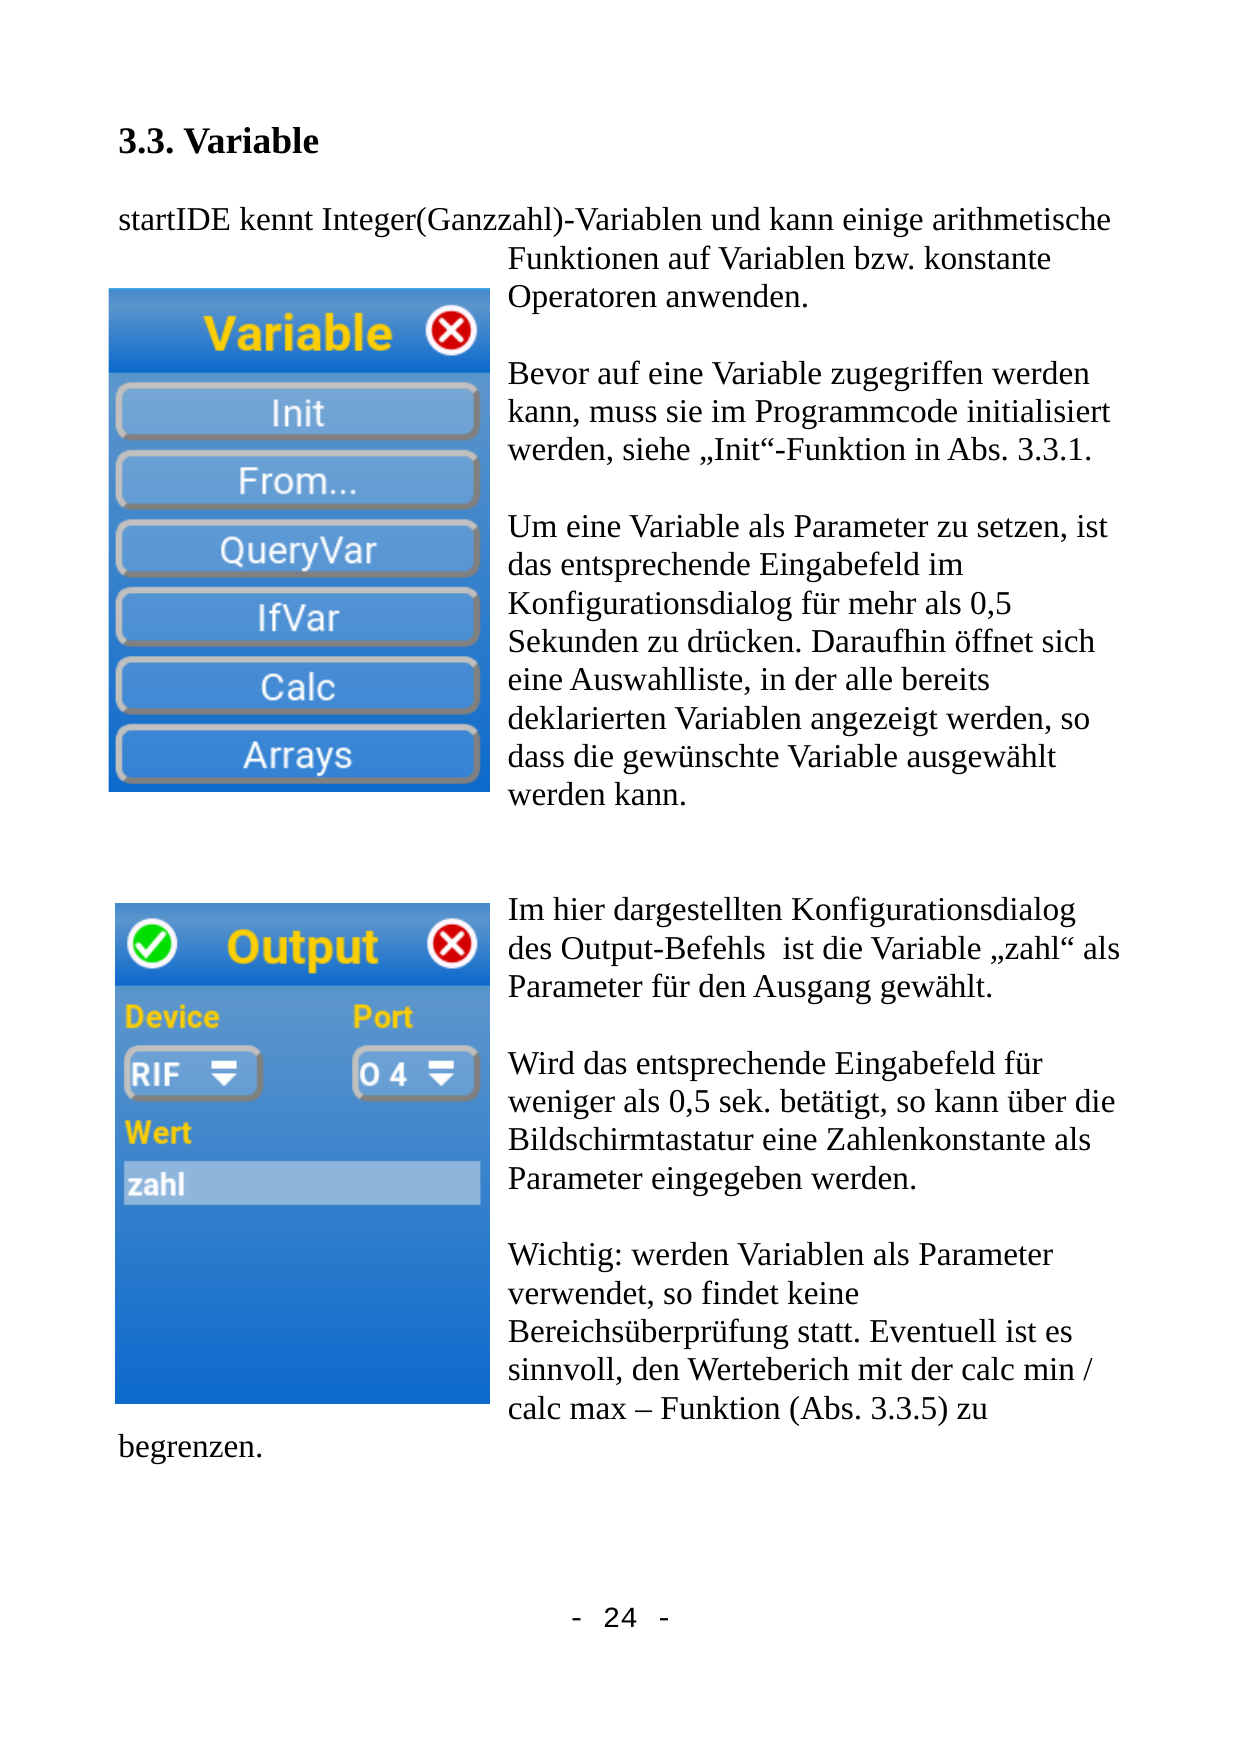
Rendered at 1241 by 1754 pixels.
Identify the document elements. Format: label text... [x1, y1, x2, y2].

text Im hier dargestellten Konfigurationsdialog des Output-Befehls ist die Variable „zahl“ als Parameter für den Ausgang gewählt. [118, 889, 1122, 1004]
text Wichtig: werden Variablen als Parameter verwendet, so findet keine Bereichsüberprüfung statt. Eventuell ist es sinnvoll, den Werteberich mit der calc min / calc max – Funktion (Abs. 3.3.5) zu begrenzen. [118, 1234, 1122, 1464]
text Um eine Variable als Parameter zu setzen, ist das entsprechende Eingabefeld im Konfigurationsdialog für mehr als 0,5 Sekunden zu drücken. Daraufhin öffnet sich eine Auswahlliste, in der alle bereits deklarierten Variablen angezeigt werden, so dass die gewünschte Variable ausgewählt werden kann. [118, 506, 1122, 813]
text startIDE kennt Integer(Ganzzahl)-Variablen und kann einige arithmetische Funktionen auf Variablen bzw. konstante Operatoren anwenden. [118, 199, 1122, 314]
picture [115, 903, 490, 1404]
picture [108, 288, 490, 792]
text Bevor auf eine Variable zugegriffen werden kann, muss sie im Programmcode initialisiert werden, siehe „Init“-Funktion in Abs. 3.3.1. [490, 353, 1122, 468]
text Wird das entsprechende Eingabefeld für weniger als 0,5 sek. betätigt, so kann über die Bildschirmtastatur eine Zahlenkonstante als Parameter eingegeben werden. [490, 1043, 1122, 1196]
text 3.3. Variable [118, 118, 1122, 161]
